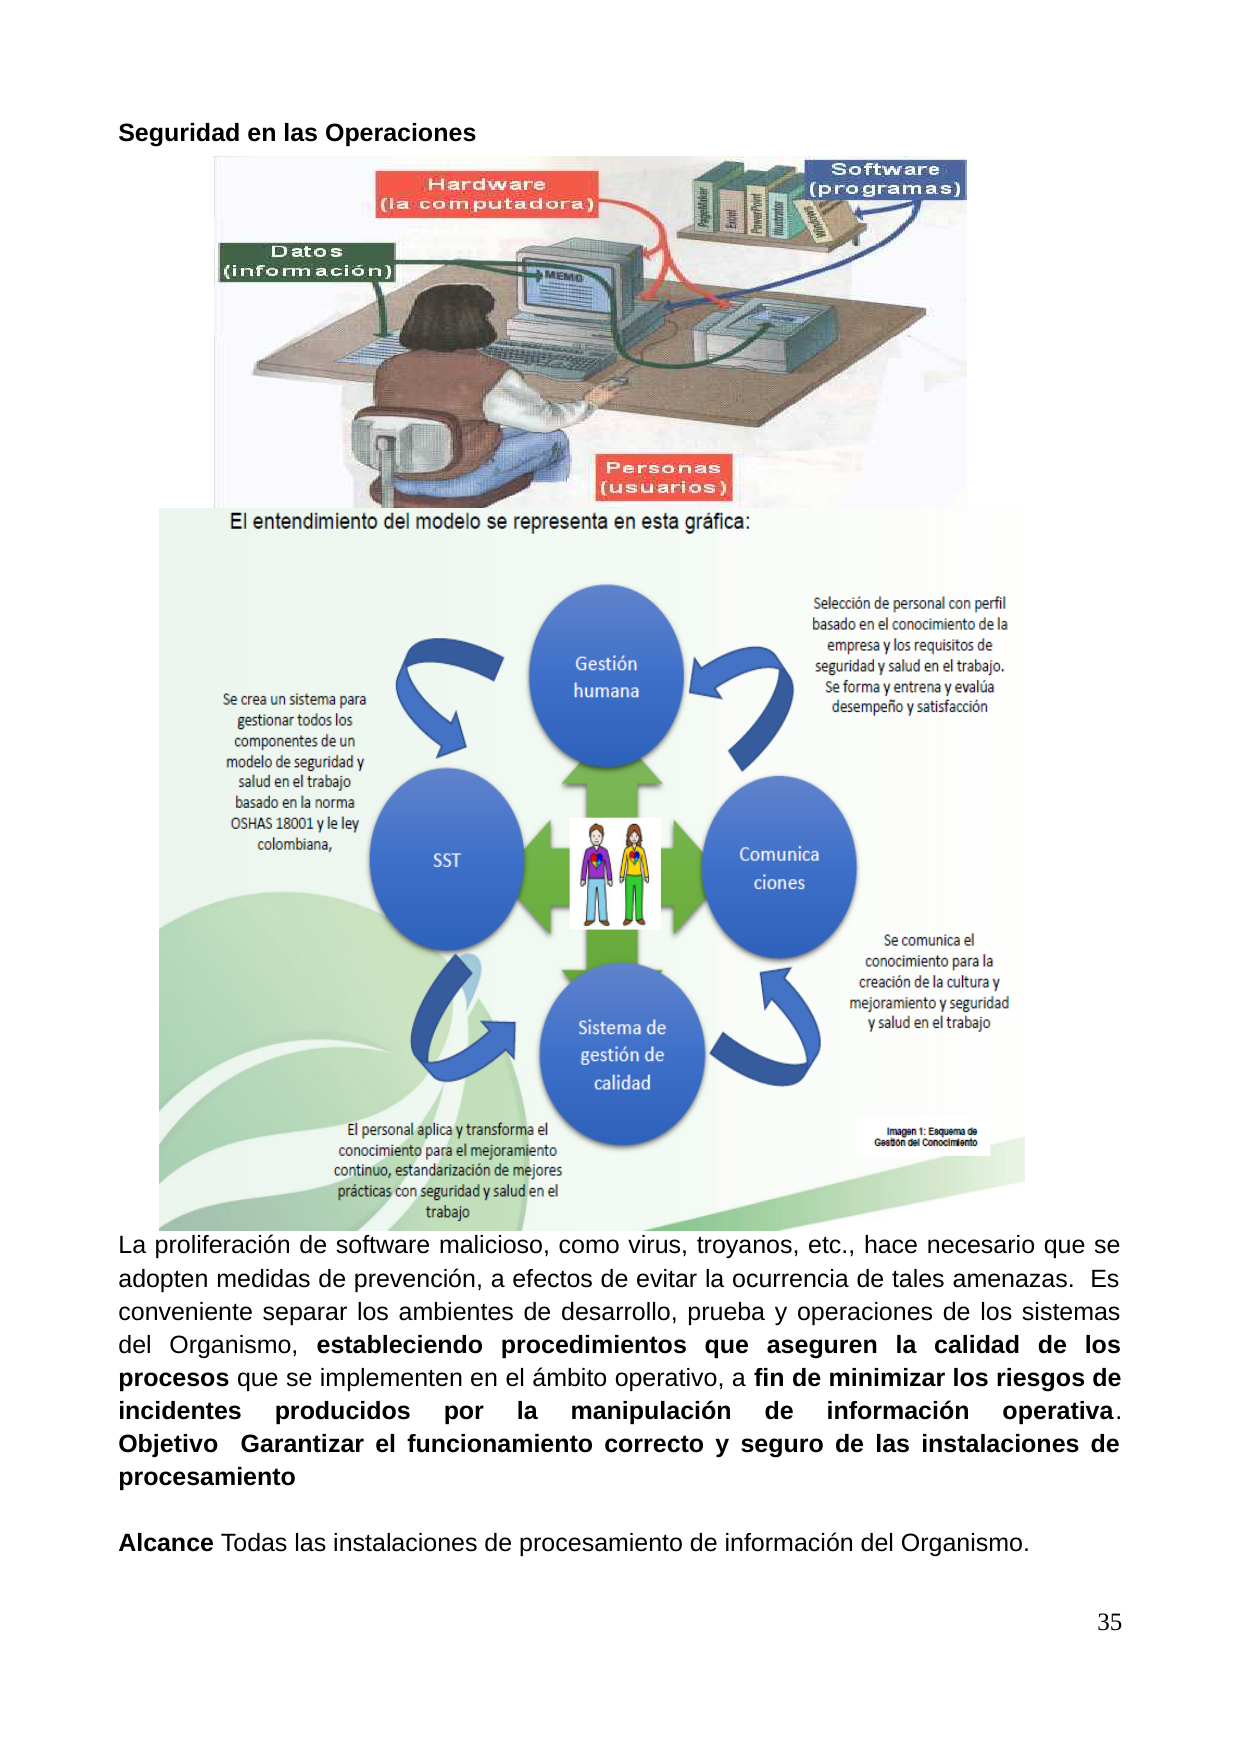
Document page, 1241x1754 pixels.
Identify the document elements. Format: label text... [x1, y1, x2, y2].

text La proliferación de software malicioso, como virus, troyanos, etc., hace necesario que se adopten medidas de prevención, a efectos de evitar la ocurrencia de tales amenazas. Es conveniente separar los ambientes de desarrollo, prueba y operaciones de los sistemas del Organismo, estableciendo procedimientos que aseguren la calidad de los procesos que se implementen en el ámbito operativo, a fin de minimizar los riesgos de incidentes producidos por la manipulación de información operativa. Objetivo Garantizar el funcionamiento correcto y seguro de las instalaciones de procesamiento [118, 184, 1122, 1490]
text Alcance Todas las instalaciones de procesamiento de información del Organismo. [118, 1528, 1122, 1557]
text Seguridad en las Operaciones [118, 118, 1122, 147]
picture [159, 156, 1025, 1231]
